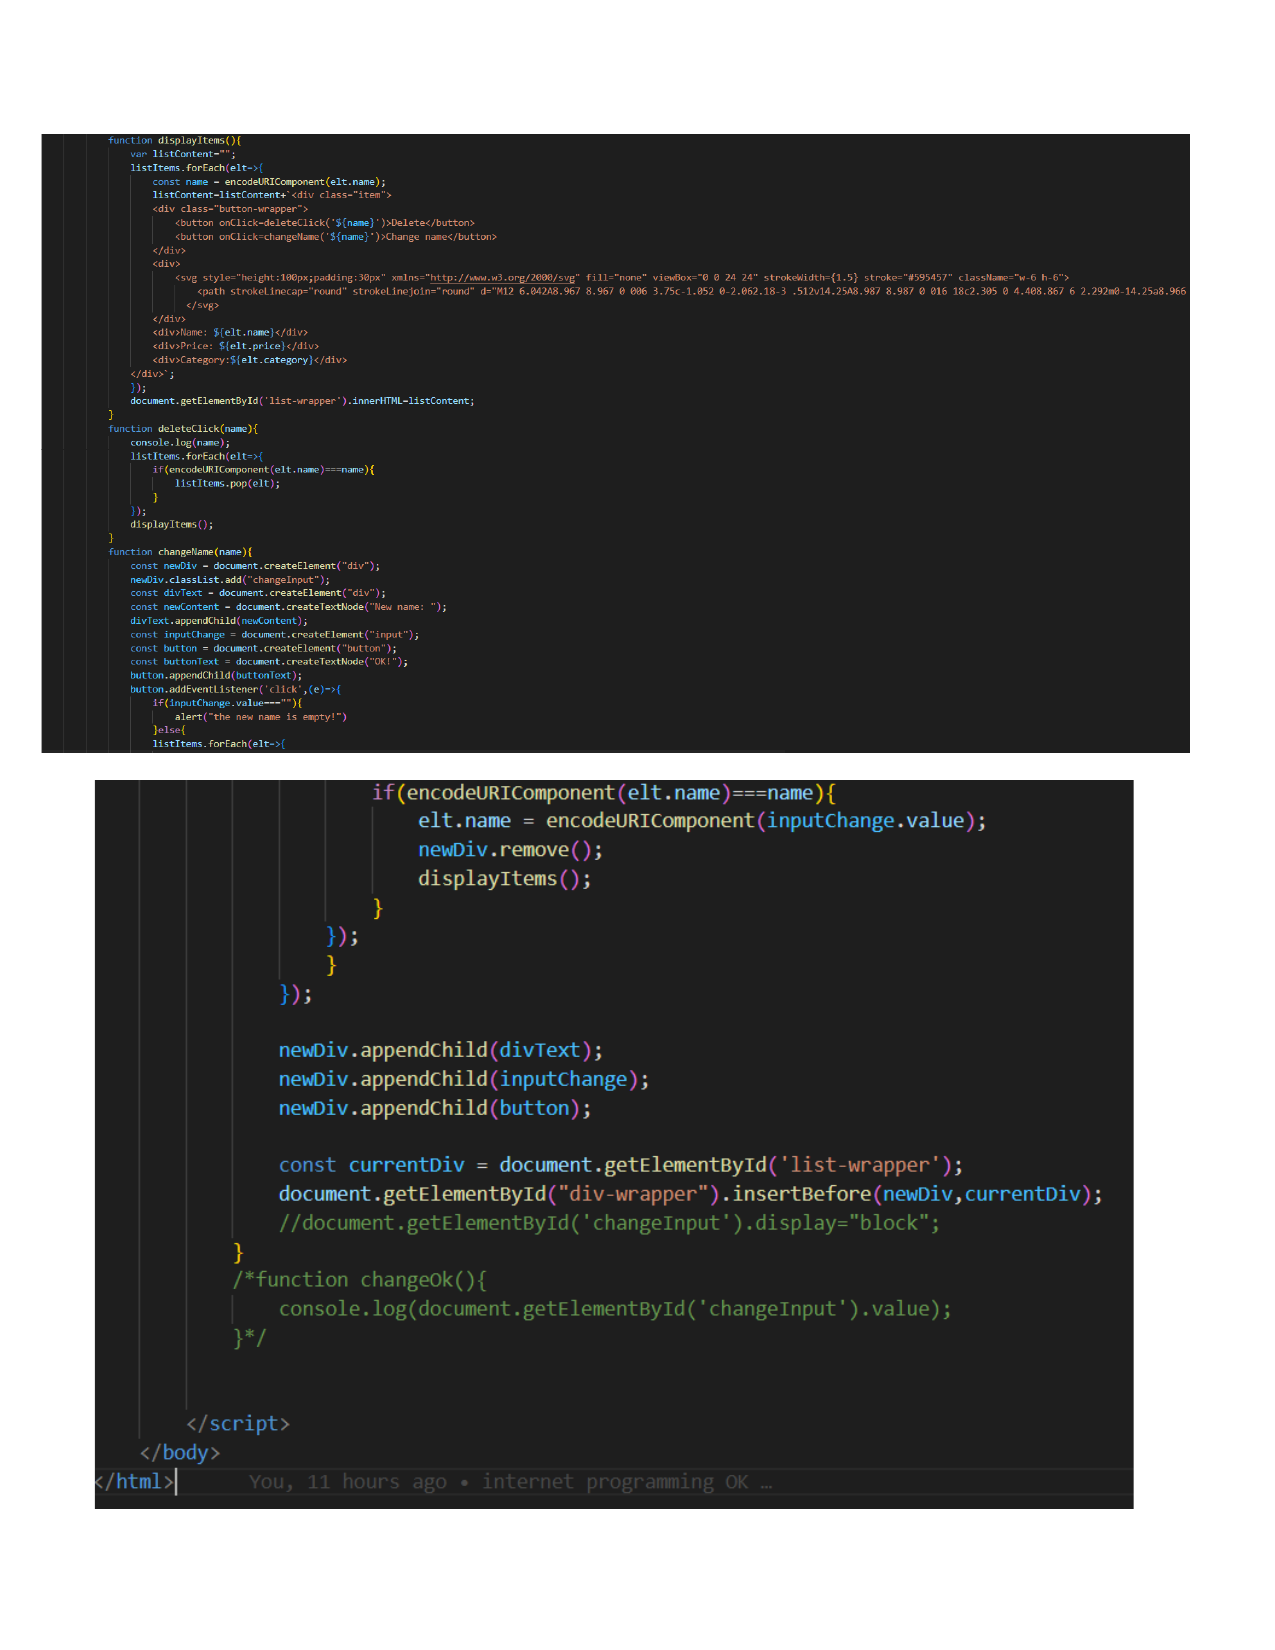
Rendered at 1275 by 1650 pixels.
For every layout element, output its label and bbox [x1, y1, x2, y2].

picture [94, 780, 1134, 1509]
picture [41, 134, 1190, 753]
